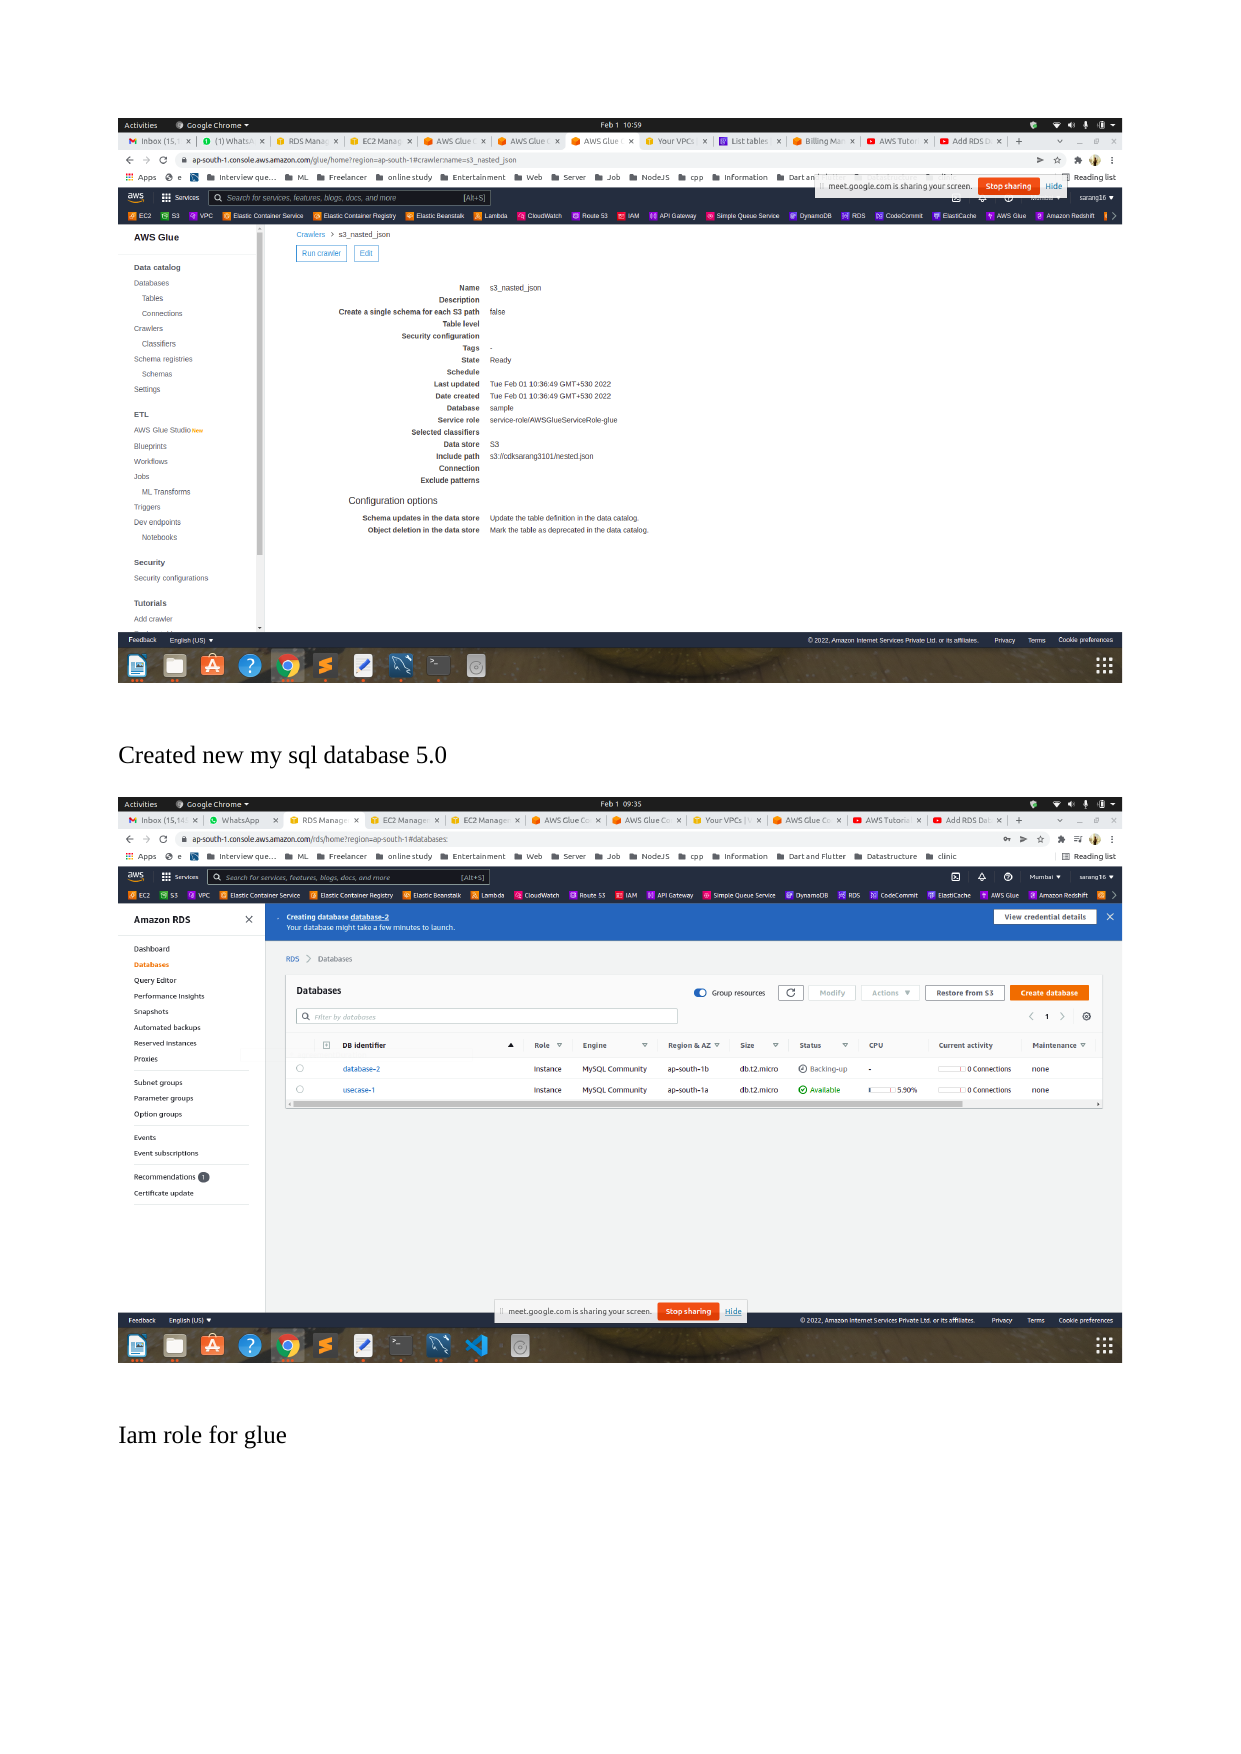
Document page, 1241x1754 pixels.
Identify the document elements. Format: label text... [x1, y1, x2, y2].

text Iam role for glue [118, 1420, 1122, 1449]
picture [118, 118, 1123, 683]
picture [118, 797, 1123, 1363]
text Created new my sql database 5.0 [118, 740, 1122, 769]
